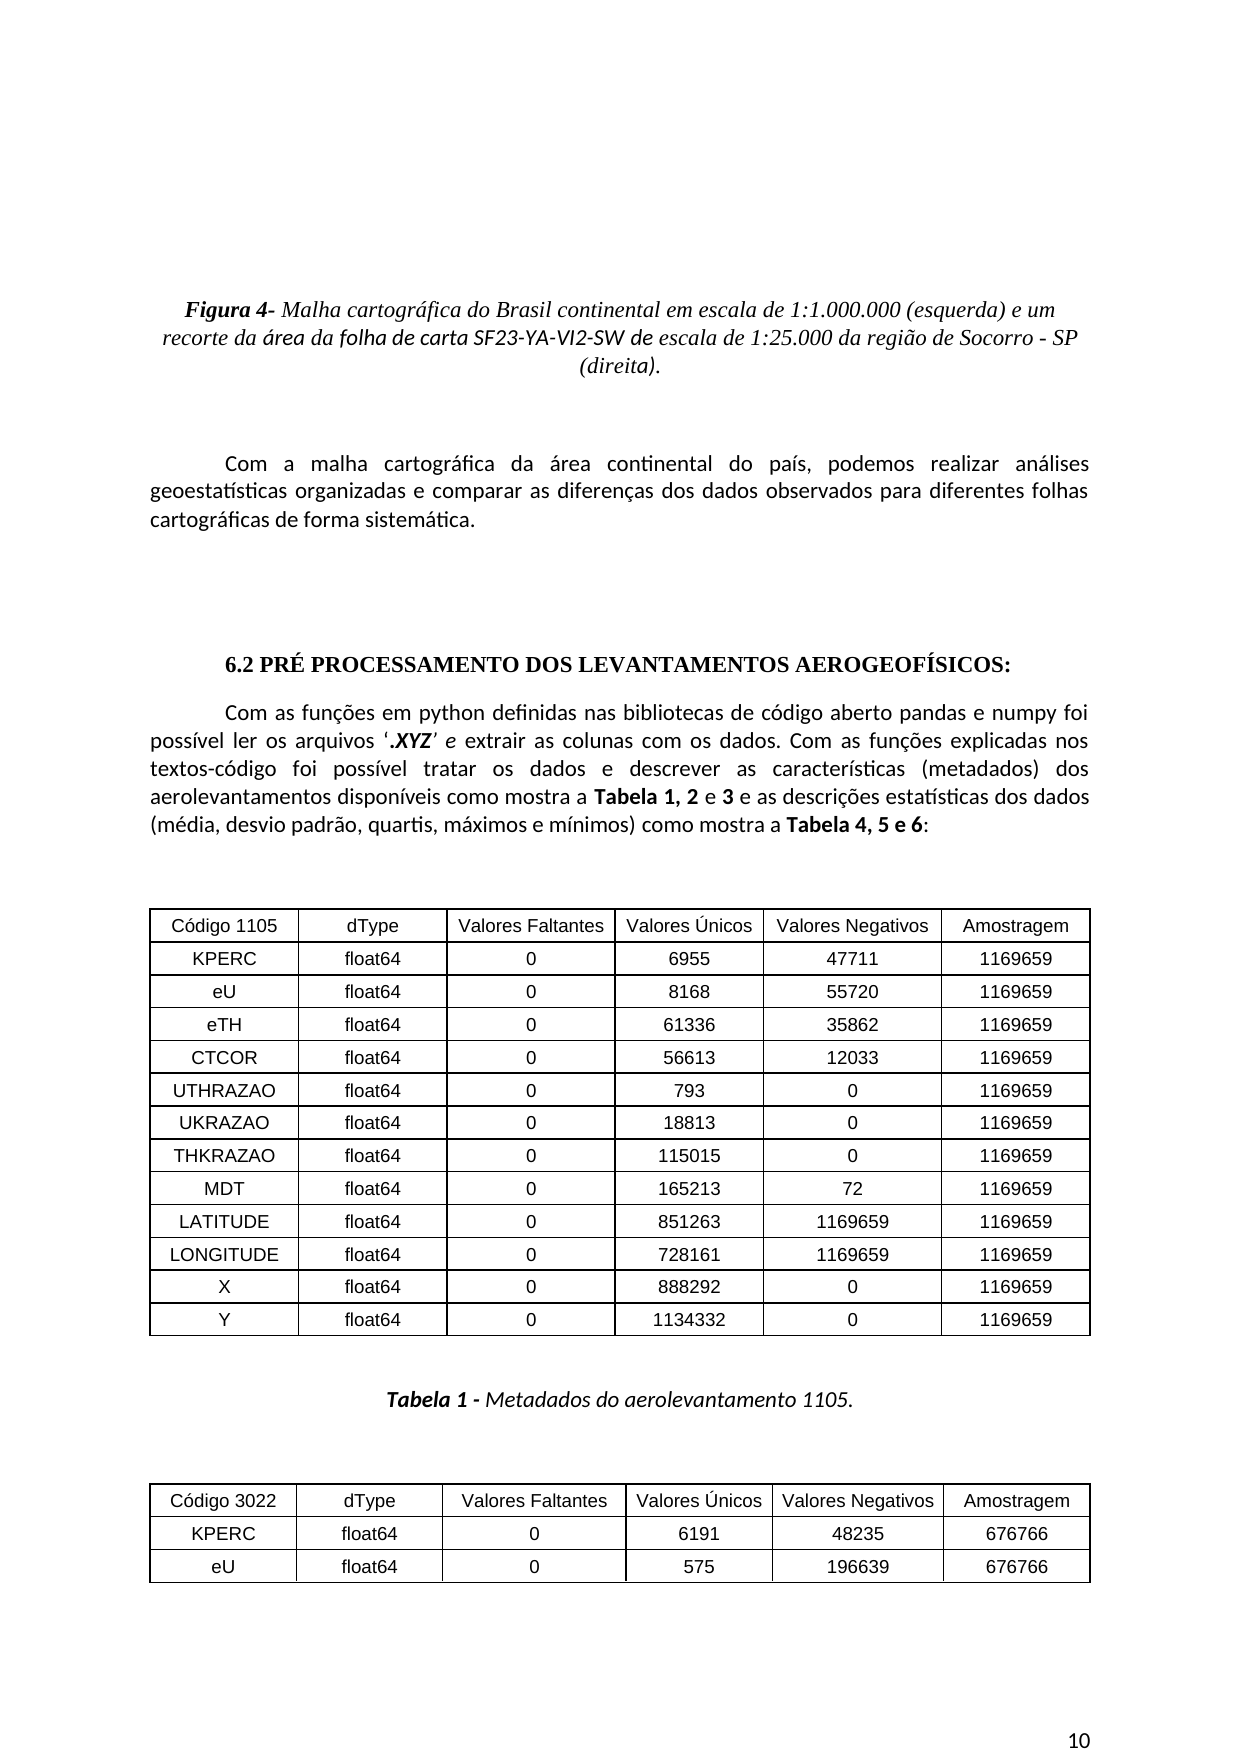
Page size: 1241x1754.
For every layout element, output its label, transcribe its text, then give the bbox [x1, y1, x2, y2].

table_header Valores Faltantes [448, 910, 614, 941]
table_cell float64 [299, 1074, 446, 1105]
table_cell 728161 [616, 1238, 763, 1269]
table_cell MDT [151, 1172, 298, 1203]
table_cell eTH [151, 1008, 298, 1039]
table_header Código 3022 [151, 1485, 296, 1516]
table_cell 1169659 [942, 1107, 1089, 1138]
table_cell 1134332 [616, 1304, 763, 1335]
table_cell 676766 [944, 1517, 1089, 1548]
table_cell 0 [448, 1074, 614, 1105]
table_header Valores Faltantes [443, 1485, 625, 1516]
table_cell float64 [299, 1140, 446, 1171]
table_cell 196639 [773, 1550, 943, 1581]
table_cell KPERC [151, 943, 298, 974]
table_cell 0 [448, 1008, 614, 1039]
table_cell float64 [299, 1107, 446, 1138]
table_cell eU [151, 976, 298, 1007]
table_cell 793 [616, 1074, 763, 1105]
table_cell 0 [764, 1074, 941, 1105]
table_cell float64 [297, 1517, 442, 1548]
table_header Amostragem [942, 910, 1089, 941]
table_cell 888292 [616, 1271, 763, 1302]
text Figura 4- Malha cartográfica do Brasil continental em escala de 1:1.000.000 (esquerda) e um recorte da área da folha de carta SF23-YA-VI2-SW de escala de 1:25.000 da região de Socorro - SP (direita). [150, 297, 1090, 379]
table_cell 1169659 [942, 1271, 1089, 1302]
table_cell 18813 [616, 1107, 763, 1138]
table_cell 0 [448, 943, 614, 974]
table_cell LONGITUDE [151, 1238, 298, 1269]
table_cell 0 [448, 1107, 614, 1138]
table_cell float64 [299, 1008, 446, 1039]
table_cell float64 [299, 1205, 446, 1236]
table_cell 1169659 [764, 1238, 941, 1269]
table_cell 61336 [616, 1008, 763, 1039]
table_cell 0 [764, 1304, 941, 1335]
table_header dType [297, 1485, 442, 1516]
table_cell 1169659 [942, 1238, 1089, 1269]
table_cell 1169659 [764, 1205, 941, 1236]
table_header Valores Negativos [773, 1485, 943, 1516]
table_cell 6955 [616, 943, 763, 974]
table_cell 676766 [944, 1550, 1089, 1581]
table_cell float64 [299, 1172, 446, 1203]
table_cell 0 [764, 1271, 941, 1302]
table_cell 0 [448, 1140, 614, 1171]
table_cell 47711 [764, 943, 941, 974]
table_cell float64 [299, 943, 446, 974]
table_cell 8168 [616, 976, 763, 1007]
table_cell 0 [448, 1271, 614, 1302]
table_cell 12033 [764, 1041, 941, 1072]
table_cell 55720 [764, 976, 941, 1007]
table_header Valores Únicos [627, 1485, 772, 1516]
table_header dType [299, 910, 446, 941]
table_cell 1169659 [942, 1140, 1089, 1171]
table_cell 35862 [764, 1008, 941, 1039]
table_header Valores Negativos [764, 910, 941, 941]
table_cell 575 [627, 1550, 772, 1581]
table_cell 1169659 [942, 1304, 1089, 1335]
table_cell 48235 [773, 1517, 943, 1548]
table_cell 72 [764, 1172, 941, 1203]
table_cell 0 [448, 976, 614, 1007]
table_cell float64 [297, 1550, 442, 1581]
table_cell 0 [443, 1550, 625, 1581]
table_cell CTCOR [151, 1041, 298, 1072]
table_cell 0 [448, 1238, 614, 1269]
table_cell Y [151, 1304, 298, 1335]
table_cell eU [151, 1550, 296, 1581]
table_header Valores Únicos [616, 910, 763, 941]
table_cell 56613 [616, 1041, 763, 1072]
table_cell float64 [299, 1041, 446, 1072]
table_cell float64 [299, 1304, 446, 1335]
table_cell 6191 [627, 1517, 772, 1548]
table_cell 0 [448, 1172, 614, 1203]
table_cell float64 [299, 1271, 446, 1302]
table_cell 115015 [616, 1140, 763, 1171]
table_cell 0 [448, 1205, 614, 1236]
table_cell X [151, 1271, 298, 1302]
table_cell 165213 [616, 1172, 763, 1203]
text Com as funções em python definidas nas bibliotecas de código aberto pandas e numpy foi possível ler os arquivos ‘.XYZ’ e extrair as colunas com os dados. Com as funções explicadas nos textos-código foi possível tratar os dados e descrever as características (metadados) dos aerolevantamentos disponíveis como mostra a Tabela 1, 2 e 3 e as descrições estatísticas dos dados (média, desvio padrão, quartis, máximos e mínimos) como mostra a Tabela 4, 5 e 6: [150, 698, 1090, 838]
table_cell KPERC [151, 1517, 296, 1548]
table_cell 0 [448, 1041, 614, 1072]
table_cell THKRAZAO [151, 1140, 298, 1171]
table_cell 1169659 [942, 1172, 1089, 1203]
table_cell 0 [448, 1304, 614, 1335]
table_cell 1169659 [942, 1205, 1089, 1236]
table_cell 1169659 [942, 1074, 1089, 1105]
table_cell float64 [299, 976, 446, 1007]
table_cell 0 [764, 1140, 941, 1171]
table_cell 1169659 [942, 1041, 1089, 1072]
table_cell UTHRAZAO [151, 1074, 298, 1105]
table_cell 1169659 [942, 976, 1089, 1007]
table_cell 0 [764, 1107, 941, 1138]
table_cell 1169659 [942, 943, 1089, 974]
table_cell UKRAZAO [151, 1107, 298, 1138]
table_cell 1169659 [942, 1008, 1089, 1039]
table_cell 0 [443, 1517, 625, 1548]
table_cell LATITUDE [151, 1205, 298, 1236]
table_header Código 1105 [151, 910, 298, 941]
table_header Amostragem [944, 1485, 1089, 1516]
table_cell 851263 [616, 1205, 763, 1236]
text Tabela 1 - Metadados do aerolevantamento 1105. [150, 1385, 1090, 1413]
table_cell float64 [299, 1238, 446, 1269]
text Com a malha cartográfica da área continental do país, podemos realizar análises geoestatísticas organizadas e comparar as diferenças dos dados observados para diferentes folhas cartográficas de forma sistemática. [150, 449, 1090, 533]
subtitle 6.2 PRÉ PROCESSAMENTO DOS LEVANTAMENTOS AEROGEOFÍSICOS: [150, 651, 1090, 678]
